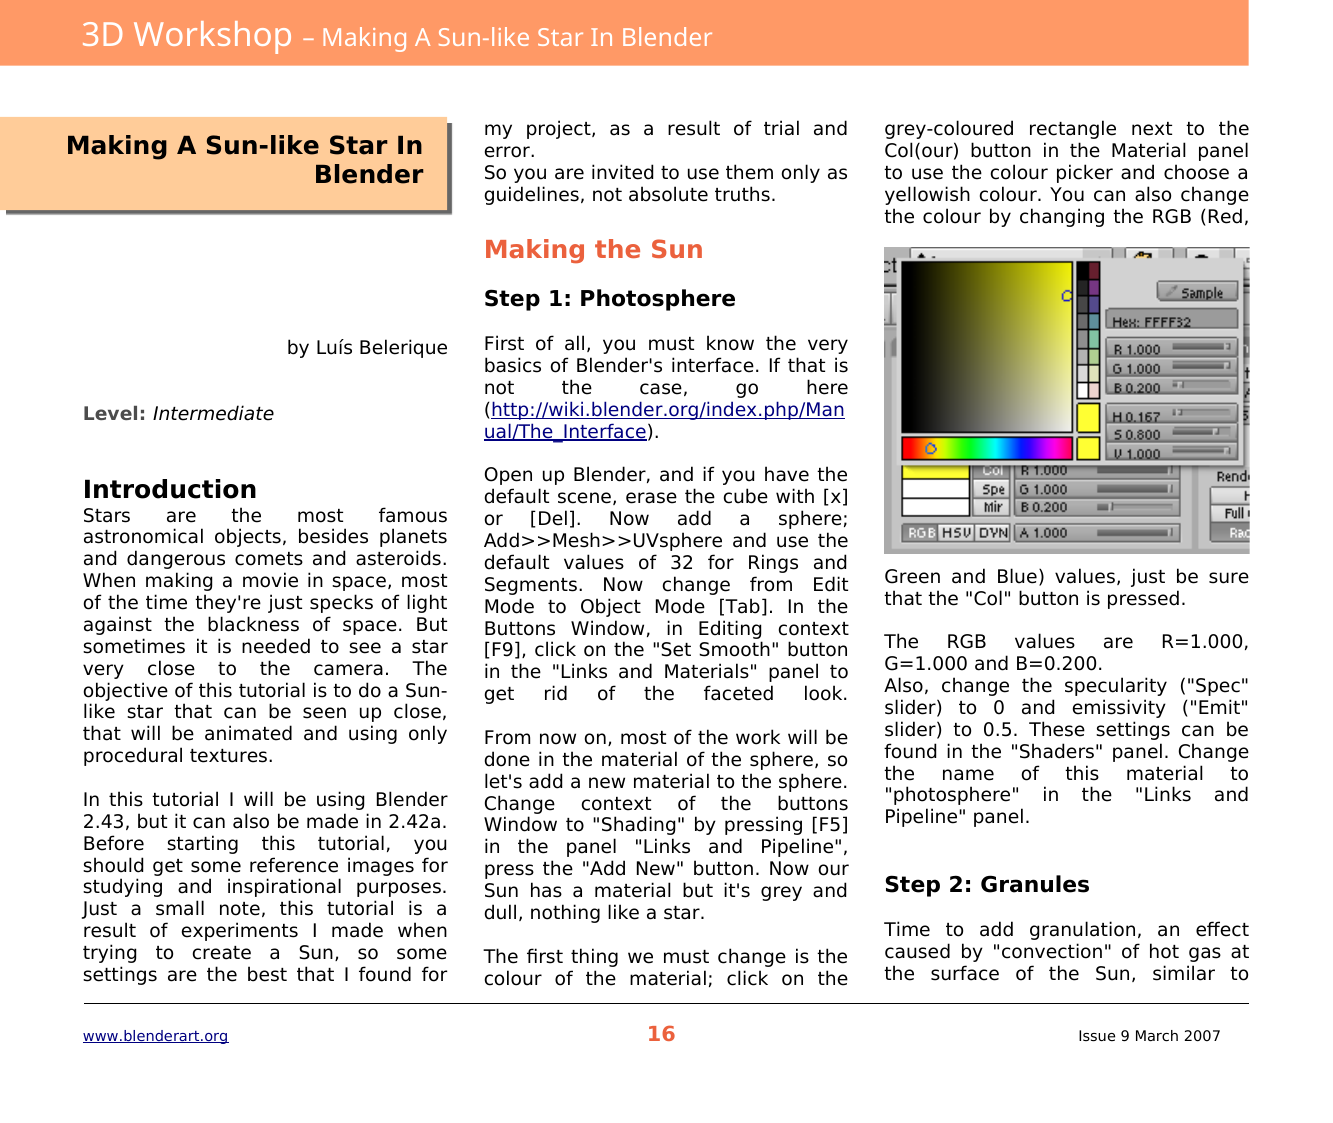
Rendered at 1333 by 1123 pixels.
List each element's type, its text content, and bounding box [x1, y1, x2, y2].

text Step 2: Granules [884, 828, 1249, 897]
text Step 1: Photosphere [483, 286, 849, 311]
text Making the Sun [483, 235, 849, 264]
text Green and Blue) values, just be sure that the "Col" button is pressed. [884, 554, 1249, 609]
text by Luís Belerique [83, 337, 448, 359]
text The first thing we must change is the colour of the material; click on the [483, 924, 849, 989]
text First of all, you must know the very basics of Blender's interface. If that is not the case, go here (http://wiki.blender.org/index.php/Manual/The_Interface). Open up Blender, and if you have the default scene, erase the cube with [x] or [Del]. Now add a sphere; Add>>Mesh>>UVsphere and use the default values of 32 for Rings and Segments. Now change from Edit Mode to Object Mode [Tab]. In the Buttons Window, in Editing context [F9], click on the "Set Smooth" button in the "Links and Materials" panel to get rid of the faceted look. From now on, most of the work will be done in the material of the sphere, so let's add a new material to the sphere. Change context of the buttons Window to "Shading" by pressing [F5] in the panel "Links and Pipeline", press the "Add New" button. Now our Sun has a material but it's grey and dull, nothing like a star. [483, 333, 849, 924]
text Time to add granulation, an effect caused by "convection" of hot gas at the surface of the Sun, similar to [884, 897, 1249, 985]
text Introduction [83, 475, 448, 504]
text grey-coloured rectangle next to the Col(our) button in the Material panel to use the colour picker and choose a yellowish colour. You can also change the colour by changing the RGB (Red, [884, 118, 1249, 247]
picture [884, 247, 1250, 554]
text Stars are the most famous astronomical objects, besides planets and dangerous comets and asteroids. When making a movie in space, most of the time they're just specks of light against the blackness of space. But sometimes it is needed to see a star very close to the camera. The objective of this tutorial is to do a Sun-like star that can be seen up close, that will be animated and using only procedural textures. [83, 504, 448, 767]
text So you are invited to use them only as guidelines, not absolute truths. [483, 162, 849, 206]
text Level: Intermediate [83, 381, 448, 446]
text Also, change the specularity ("Spec" slider) to 0 and emissivity ("Emit" slider) to 0.5. These settings can be found in the "Shaders" panel. Change the name of this material to "photosphere" in the "Links and Pipeline" panel. [884, 675, 1249, 828]
text The RGB values are R=1.000, G=1.000 and B=0.200. [884, 609, 1249, 675]
text In this tutorial I will be using Blender 2.43, but it can also be made in 2.42a. Before starting this tutorial, you should get some reference images for studying and inspirational purposes. Just a small note, this tutorial is a result of experiments I made when trying to create a Sun, so some settings are the best that I found for [83, 767, 448, 986]
text my project, as a result of trial and error. [483, 118, 849, 162]
